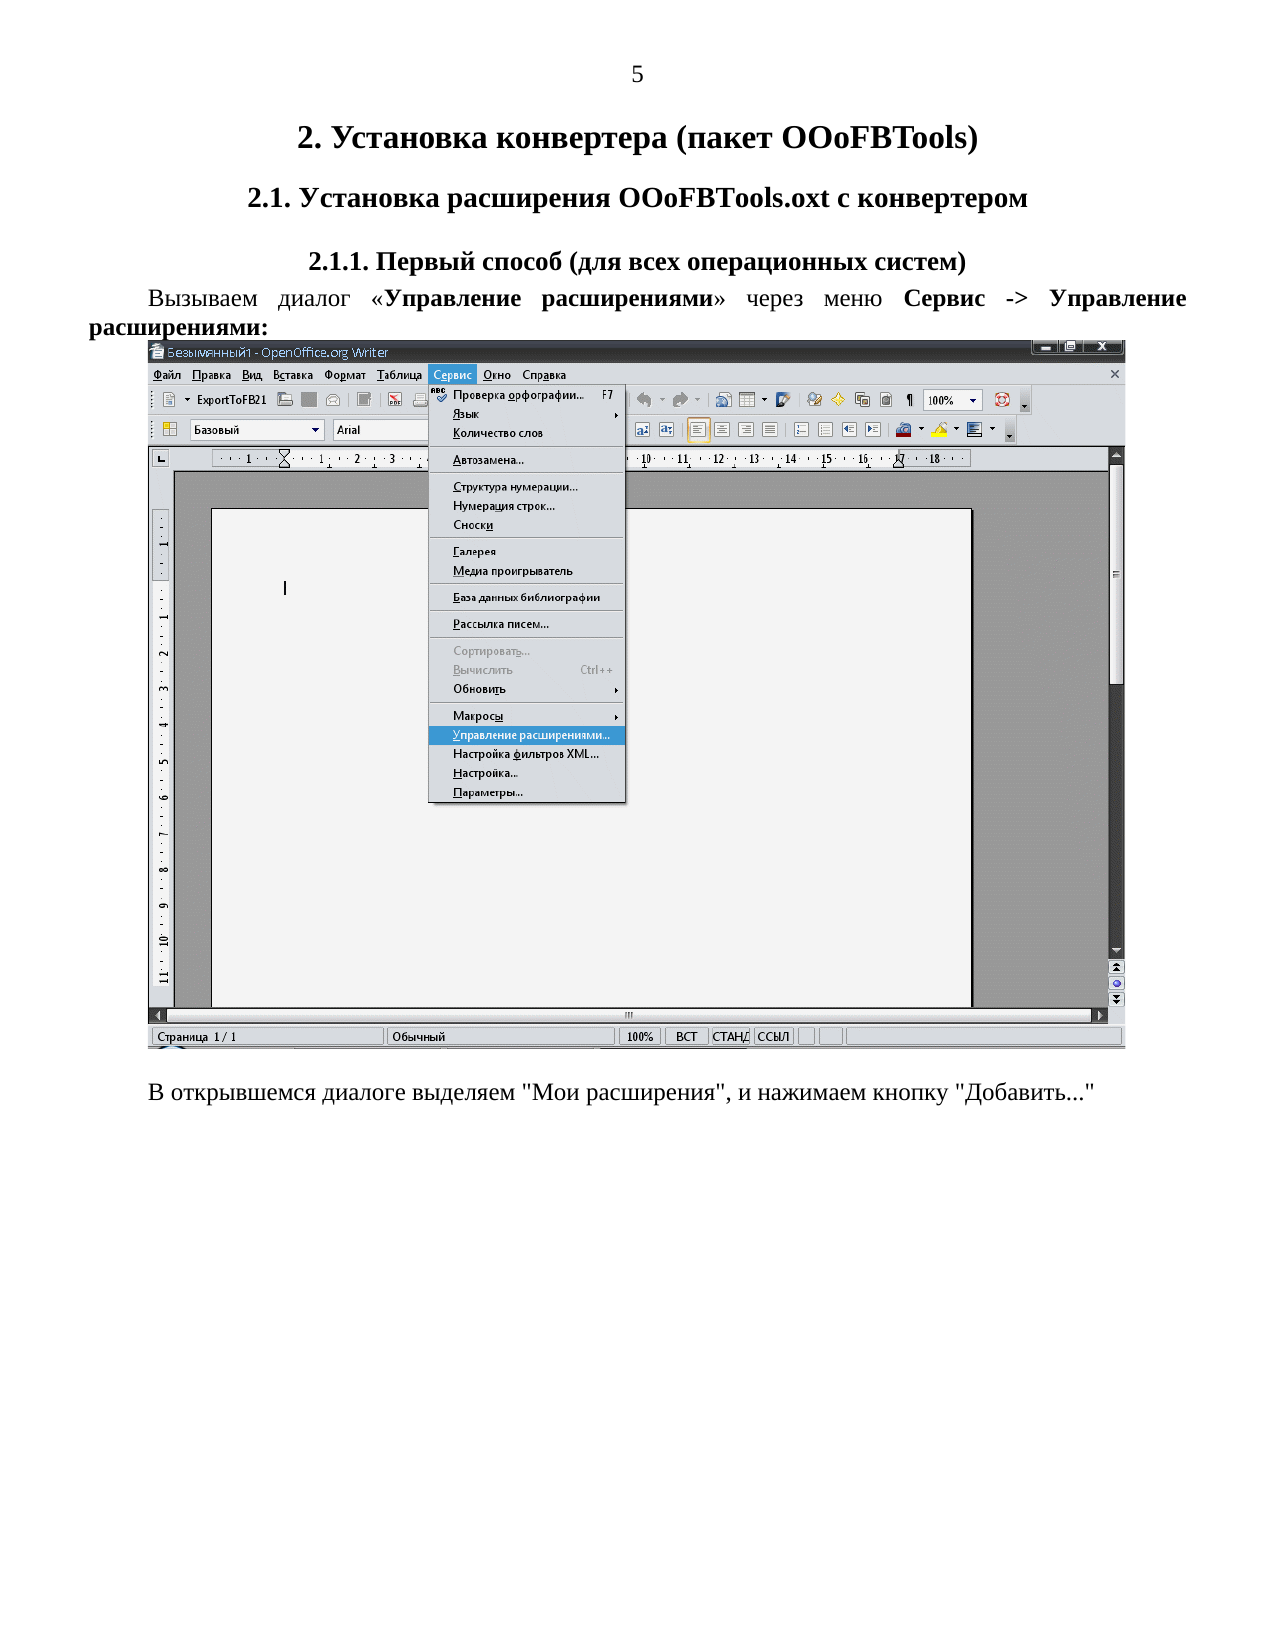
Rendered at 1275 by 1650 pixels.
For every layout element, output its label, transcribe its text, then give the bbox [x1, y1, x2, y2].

subtitle 2.1. Установка расширения OOoFBTools.oxt с конвертером [89, 181, 1186, 214]
subtitle 2. Установка конвертера (пакет OOoFBTools) [89, 117, 1186, 156]
text В открывшемся диалоге выделяем "Мои расширения", и нажимаем кнопку "Добавить..." [89, 1077, 1186, 1106]
picture [147, 340, 1126, 1049]
subtitle 2.1.1. Первый способ (для всех операционных систем) [89, 245, 1186, 277]
text Вызываем диалог «Управление расширениями» через меню Сервис -> Управление расширениями: [89, 283, 1186, 340]
